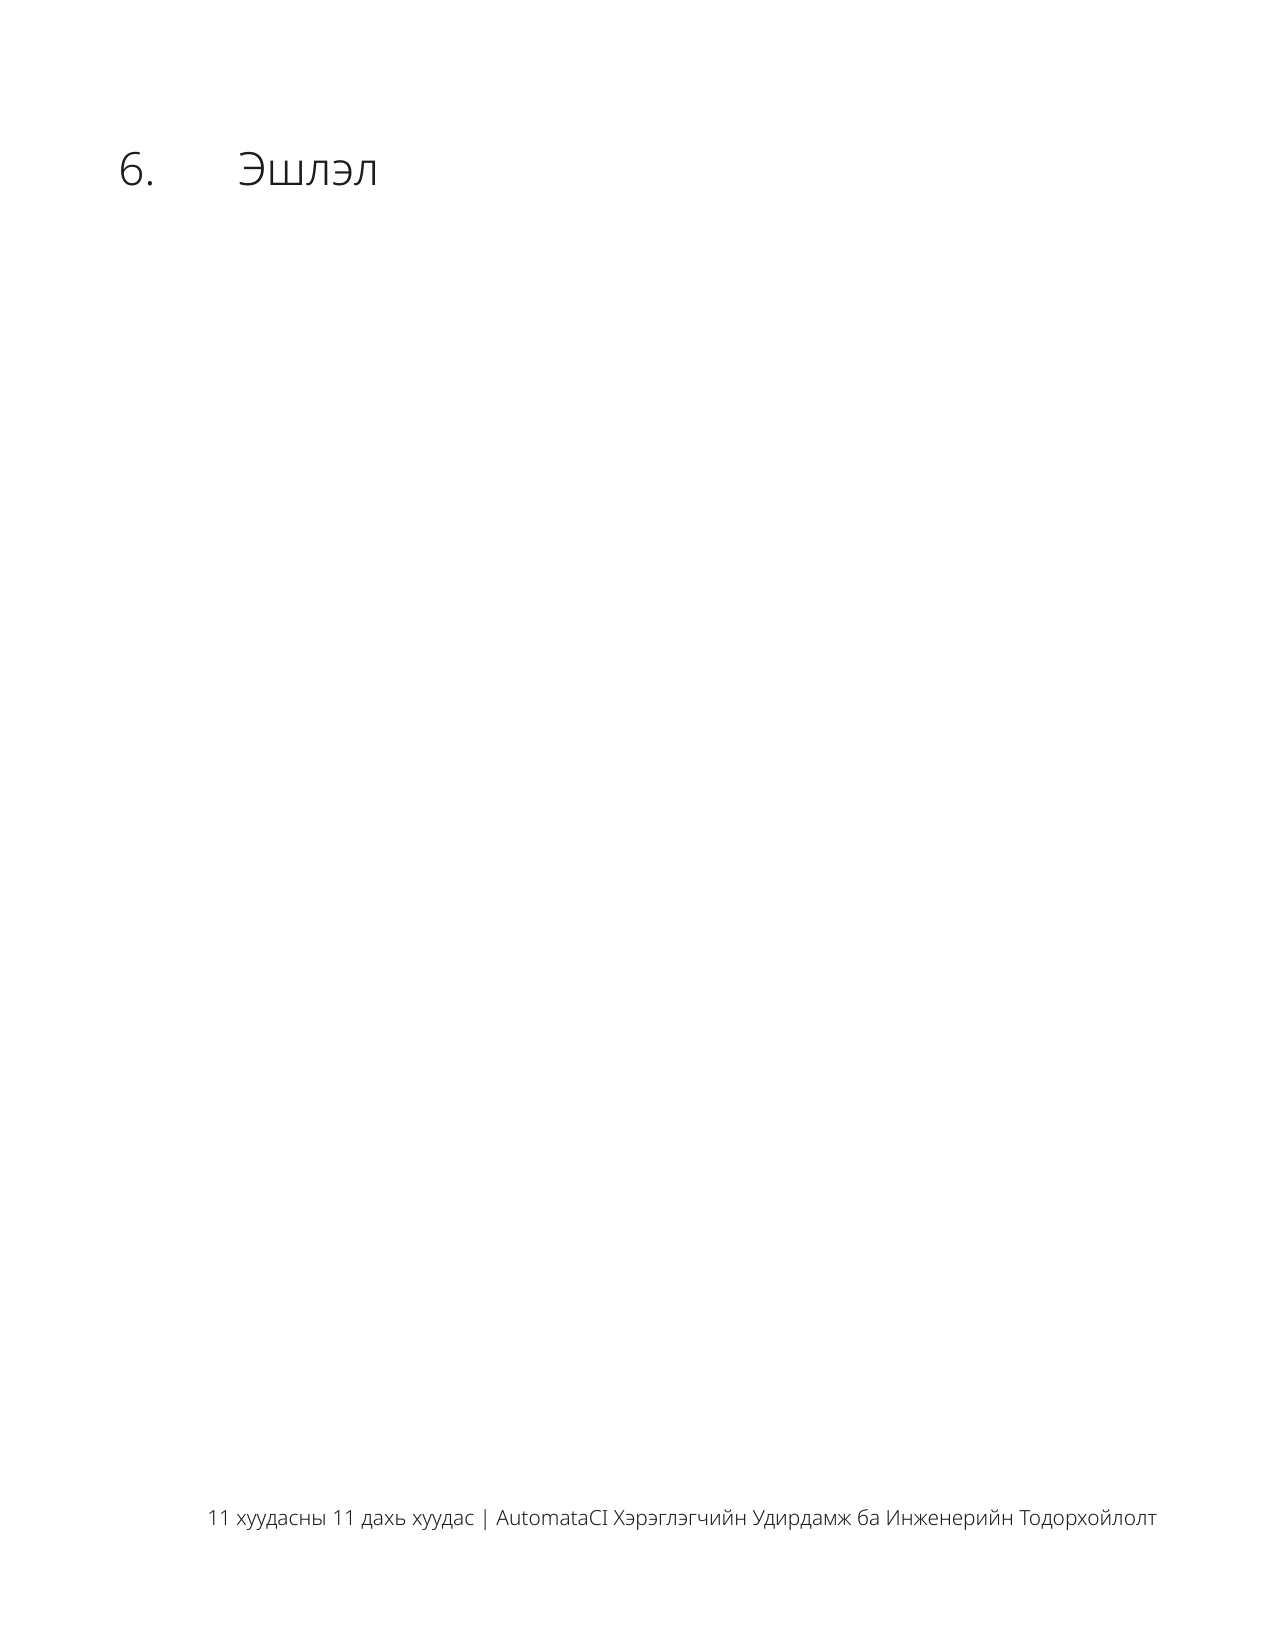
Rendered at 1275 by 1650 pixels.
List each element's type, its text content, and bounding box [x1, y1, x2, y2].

subtitle Эшлэл [118, 136, 1157, 198]
